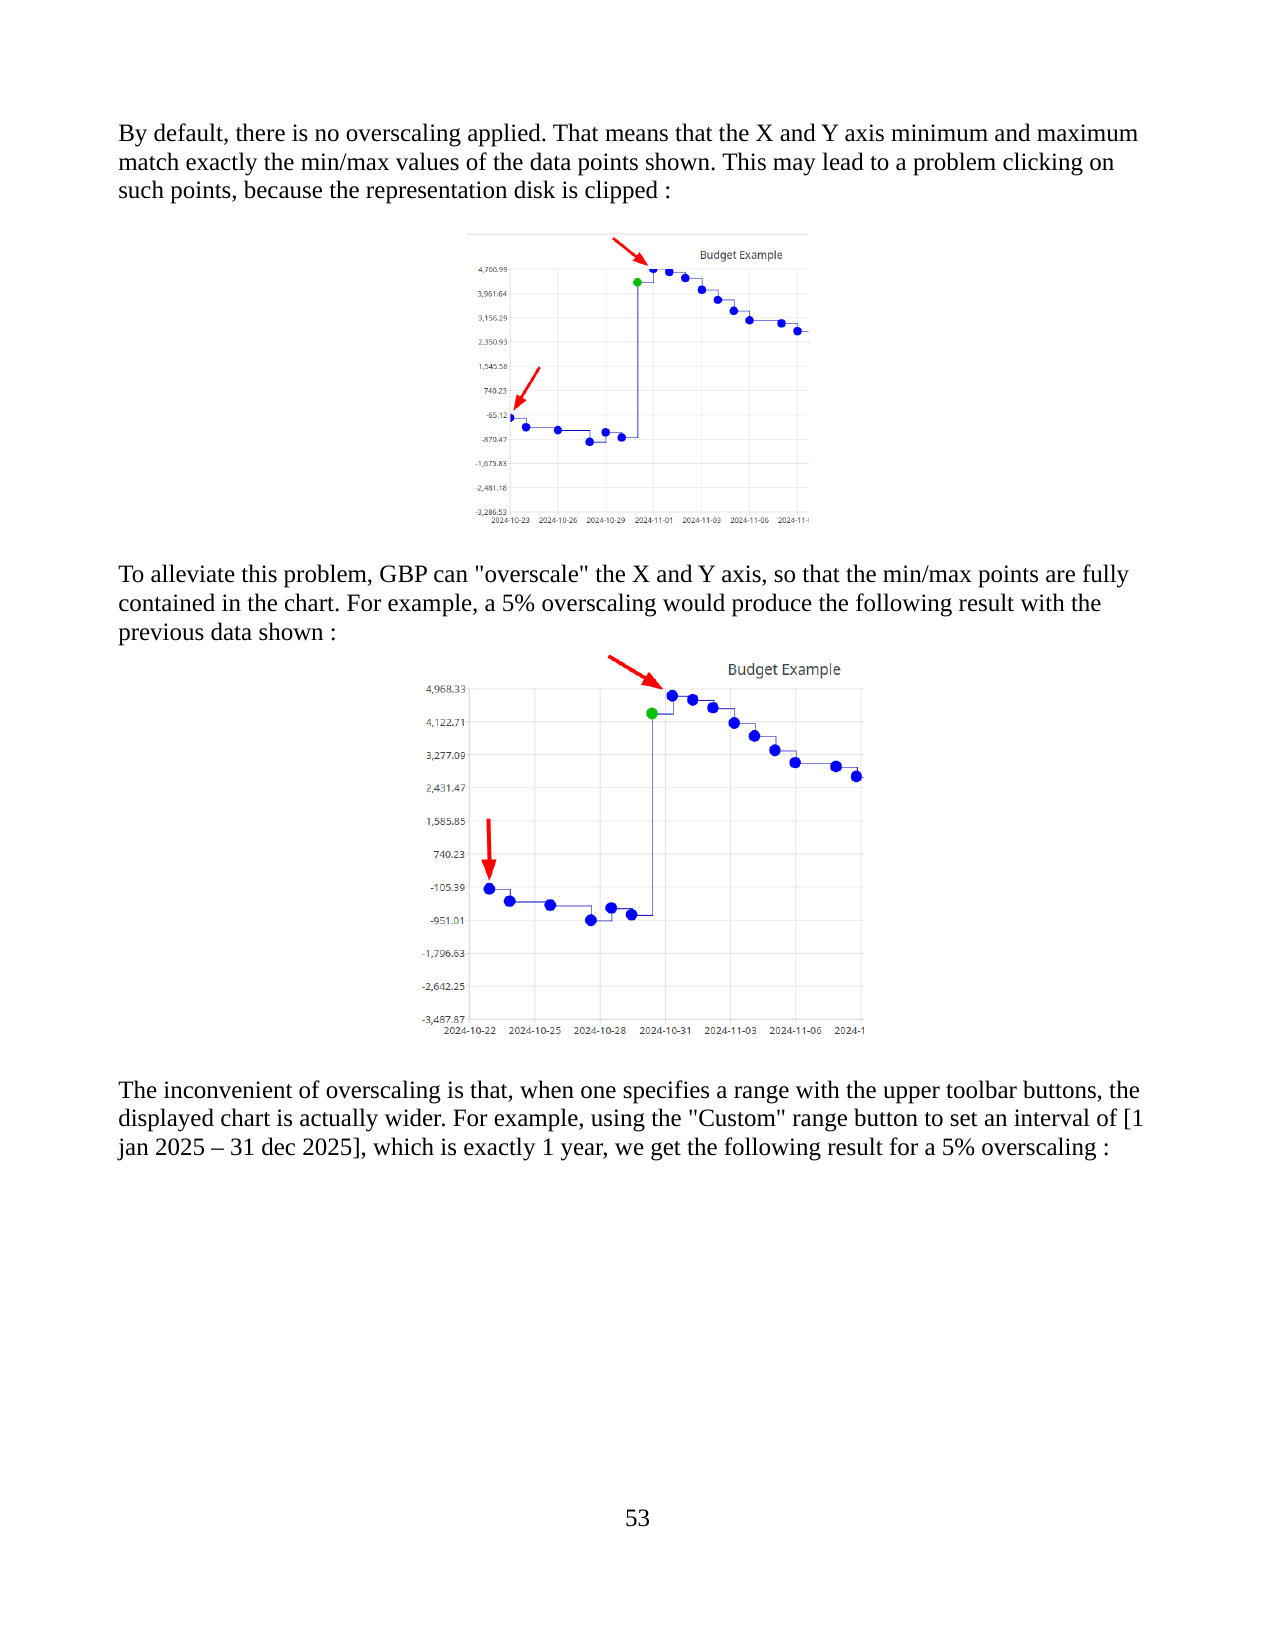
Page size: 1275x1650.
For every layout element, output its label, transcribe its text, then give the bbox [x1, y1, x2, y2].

text By default, there is no overscaling applied. That means that the X and Y axis minimum and maximum match exactly the min/max values of the data points shown. This may lead to a problem clicking on such points, because the representation disk is clipped : [118, 118, 1157, 204]
picture [466, 233, 809, 531]
picture [410, 645, 865, 1046]
text To alleviate this problem, GBP can "overscale" the X and Y axis, so that the min/max points are fully contained in the chart. For example, a 5% overscaling would produce the following result with the previous data shown : [118, 559, 1157, 646]
text The inconvenient of overscaling is that, when one specifies a range with the upper toolbar buttons, the displayed chart is actually wider. For example, using the "Custom" range button to set an interval of [1 jan 2025 – 31 dec 2025], which is exactly 1 year, we get the following result for a 5% overscaling : [118, 1075, 1157, 1161]
